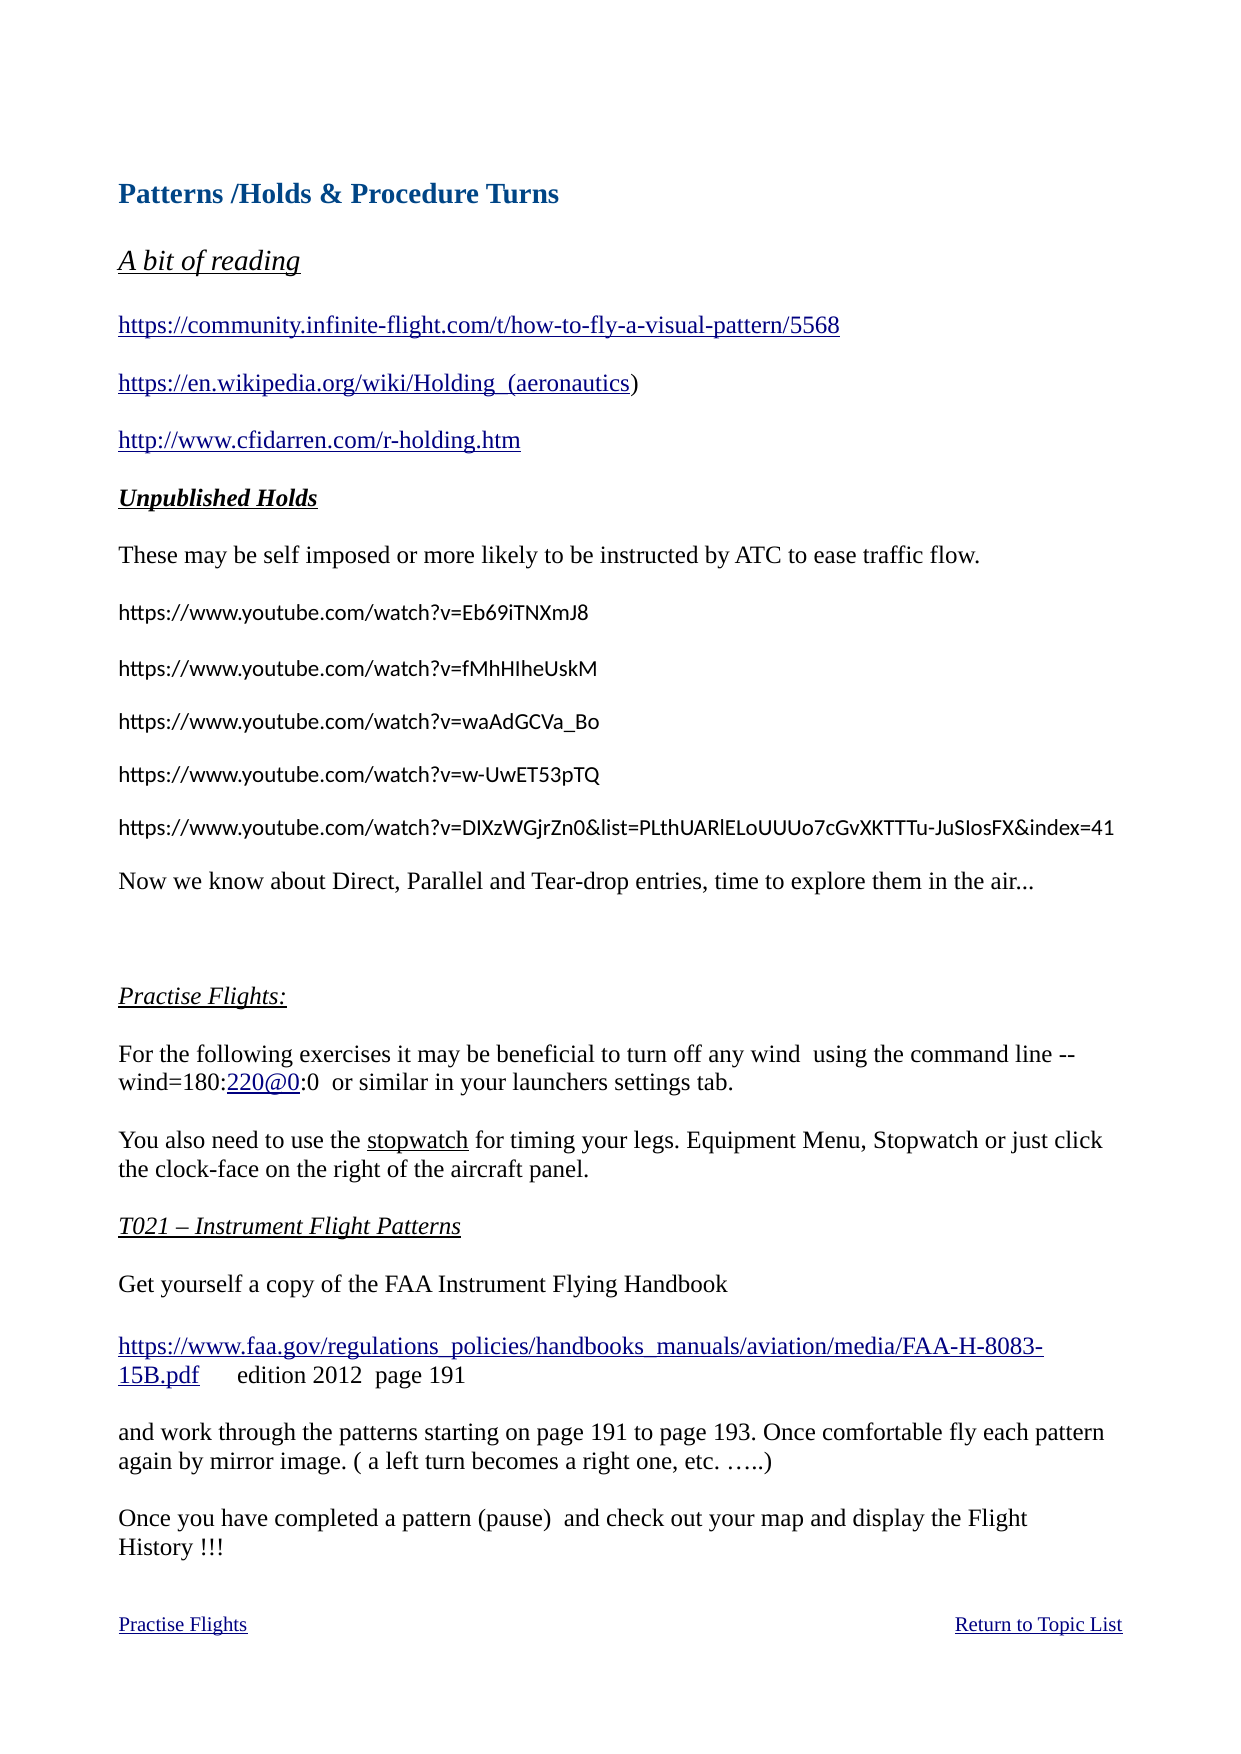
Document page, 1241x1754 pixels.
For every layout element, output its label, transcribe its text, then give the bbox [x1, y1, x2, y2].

text Get yourself a copy of the FAA Instrument Flying Handbook [118, 1269, 1122, 1297]
text Once you have completed a pattern (pause) and check out your map and display the Flight History !!! [118, 1503, 1122, 1561]
text https://www.youtube.com/watch?v=Eb69iTNXmJ8 [118, 598, 1122, 626]
text A bit of reading [118, 243, 1122, 277]
text For the following exercises it may be beneficial to turn off any wind using the command line --wind=180:220@0:0 or similar in your launchers settings tab. [118, 1039, 1122, 1096]
text https://www.faa.gov/regulations_policies/handbooks_manuals/aviation/media/FAA-H-8083-15B.pdf edition 2012 page 191 [118, 1331, 1122, 1388]
text http://www.cfidarren.com/r-holding.htm [118, 426, 1122, 454]
text https://community.infinite-flight.com/t/how-to-fly-a-visual-pattern/5568 [118, 311, 1122, 339]
text https://en.wikipedia.org/wiki/Holding_(aeronautics) [118, 368, 1122, 397]
text Now we know about Direct, Parallel and Tear-drop entries, time to explore them in the air... [118, 866, 1122, 895]
text Patterns /Holds & Procedure Turns [118, 176, 1122, 210]
text https://www.youtube.com/watch?v=w-UwET53pTQ [118, 760, 1122, 788]
text These may be self imposed or more likely to be instructed by ATC to ease traffic flow. [118, 541, 1122, 569]
text https://www.youtube.com/watch?v=waAdGCVa_Bo [118, 707, 1122, 735]
text Practise Flights: [118, 981, 1122, 1010]
text T021 – Instrument Flight Patterns [118, 1211, 1122, 1240]
text https://www.youtube.com/watch?v=fMhHIheUskM [118, 654, 1122, 682]
text https://www.youtube.com/watch?v=DIXzWGjrZn0&list=PLthUARlELoUUUo7cGvXKTTTu-JuSIosFX&index=41 [118, 813, 1122, 841]
text and work through the patterns starting on page 191 to page 193. Once comfortable fly each pattern again by mirror image. ( a left turn becomes a right one, etc. …..) [118, 1417, 1122, 1475]
text Unpublished Holds [118, 483, 1122, 512]
text You also need to use the stopwatch for timing your legs. Equipment Menu, Stopwatch or just click the clock-face on the right of the aircraft panel. [118, 1125, 1122, 1182]
